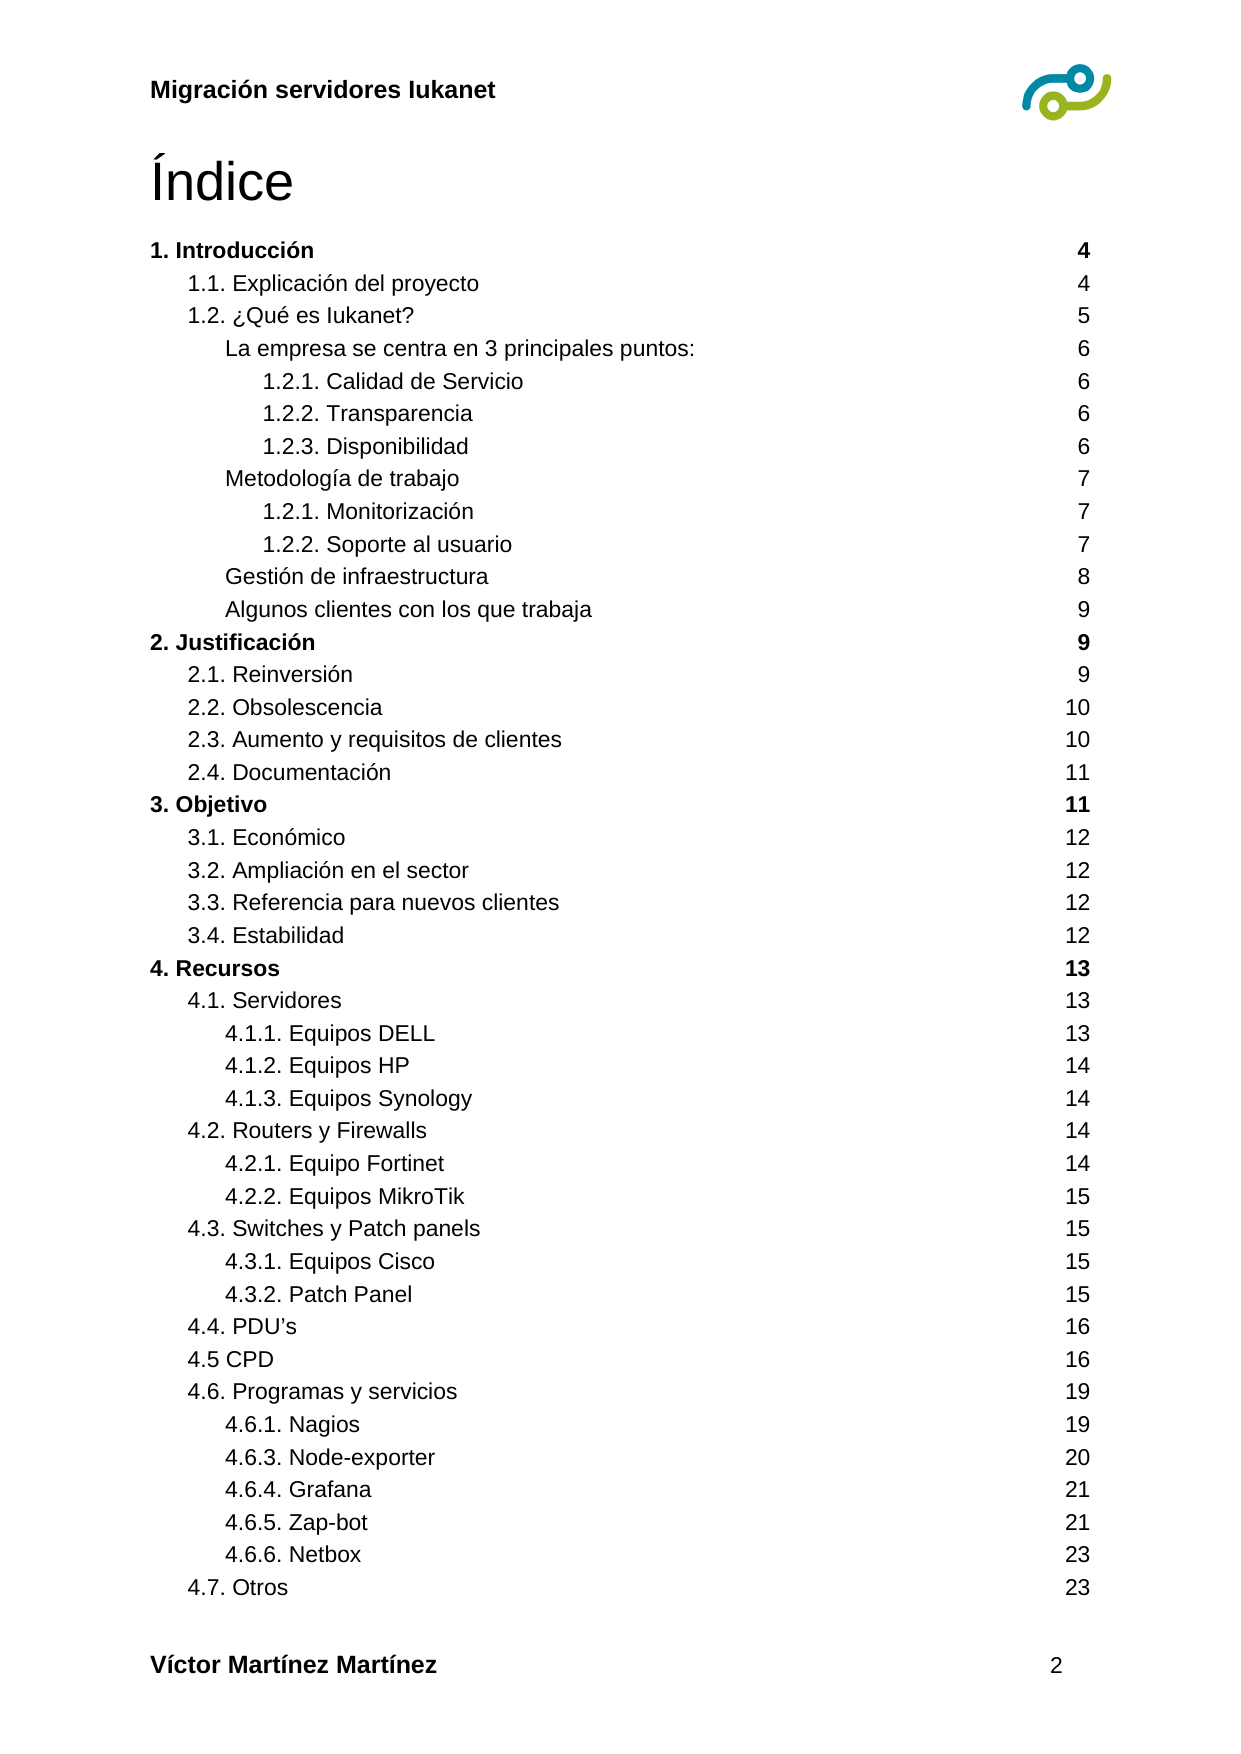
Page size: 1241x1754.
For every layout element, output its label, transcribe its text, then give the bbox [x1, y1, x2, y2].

text 4.6.4. Grafana 21 [225, 1476, 1090, 1502]
text 4.6.1. Nagios 19 [225, 1411, 1090, 1437]
text 4.6.3. Node-exporter 20 [225, 1443, 1090, 1470]
text 4.1. Servidores 13 [187, 987, 1090, 1013]
text 3.1. Económico 12 [187, 824, 1090, 850]
text 1.2.1. Monitorización 7 [262, 498, 1090, 524]
text 4.6.6. Netbox 23 [225, 1541, 1090, 1568]
text 1.1. Explicación del proyecto 4 [187, 270, 1090, 296]
text 3.3. Referencia para nuevos clientes 12 [187, 889, 1090, 916]
text La empresa se centra en 3 principales puntos: 6 [225, 335, 1090, 361]
text 4.2. Routers y Firewalls 14 [187, 1117, 1090, 1144]
text 3. Objetivo 11 [150, 791, 1090, 818]
text 4.5 CPD 16 [187, 1346, 1090, 1372]
text 4.2.2. Equipos MikroTik 15 [225, 1183, 1090, 1209]
picture [1018, 59, 1034, 122]
text 1.2.1. Calidad de Servicio 6 [262, 368, 1090, 394]
text 3.2. Ampliación en el sector 12 [187, 857, 1090, 883]
text 4.1.3. Equipos Synology 14 [225, 1085, 1090, 1111]
text 2.2. Obsolescencia 10 [187, 694, 1090, 720]
text 1.2.2. Soporte al usuario 7 [262, 531, 1090, 557]
text 4.6.5. Zap-bot 21 [225, 1509, 1090, 1535]
text 3.4. Estabilidad 12 [187, 922, 1090, 948]
text 2.1. Reinversión 9 [187, 661, 1090, 687]
text 2. Justificación 9 [150, 628, 1090, 655]
text Gestión de infraestructura 8 [225, 563, 1090, 589]
text 1. Introducción 4 [150, 237, 1090, 263]
text 2.4. Documentación 11 [187, 759, 1090, 785]
text 4.3.2. Patch Panel 15 [225, 1281, 1090, 1307]
text 4.3.1. Equipos Cisco 15 [225, 1248, 1090, 1274]
text 4.2.1. Equipo Fortinet 14 [225, 1150, 1090, 1176]
text 4.1.2. Equipos HP 14 [225, 1052, 1090, 1079]
text Algunos clientes con los que trabaja 9 [225, 596, 1090, 622]
text 1.2.3. Disponibilidad 6 [262, 433, 1090, 459]
text Metodología de trabajo 7 [225, 465, 1090, 492]
text 4.7. Otros 23 [187, 1574, 1090, 1600]
text 2.3. Aumento y requisitos de clientes 10 [187, 726, 1090, 753]
text 4.3. Switches y Patch panels 15 [187, 1215, 1090, 1242]
text 4.6. Programas y servicios 19 [187, 1378, 1090, 1405]
text 1.2. ¿Qué es Iukanet? 5 [187, 302, 1090, 329]
text 4.1.1. Equipos DELL 13 [225, 1020, 1090, 1046]
text 1.2.2. Transparencia 6 [262, 400, 1090, 427]
text 4.4. PDU’s 16 [187, 1313, 1090, 1339]
text 4. Recursos 13 [150, 954, 1090, 981]
title Índice [150, 150, 1090, 212]
